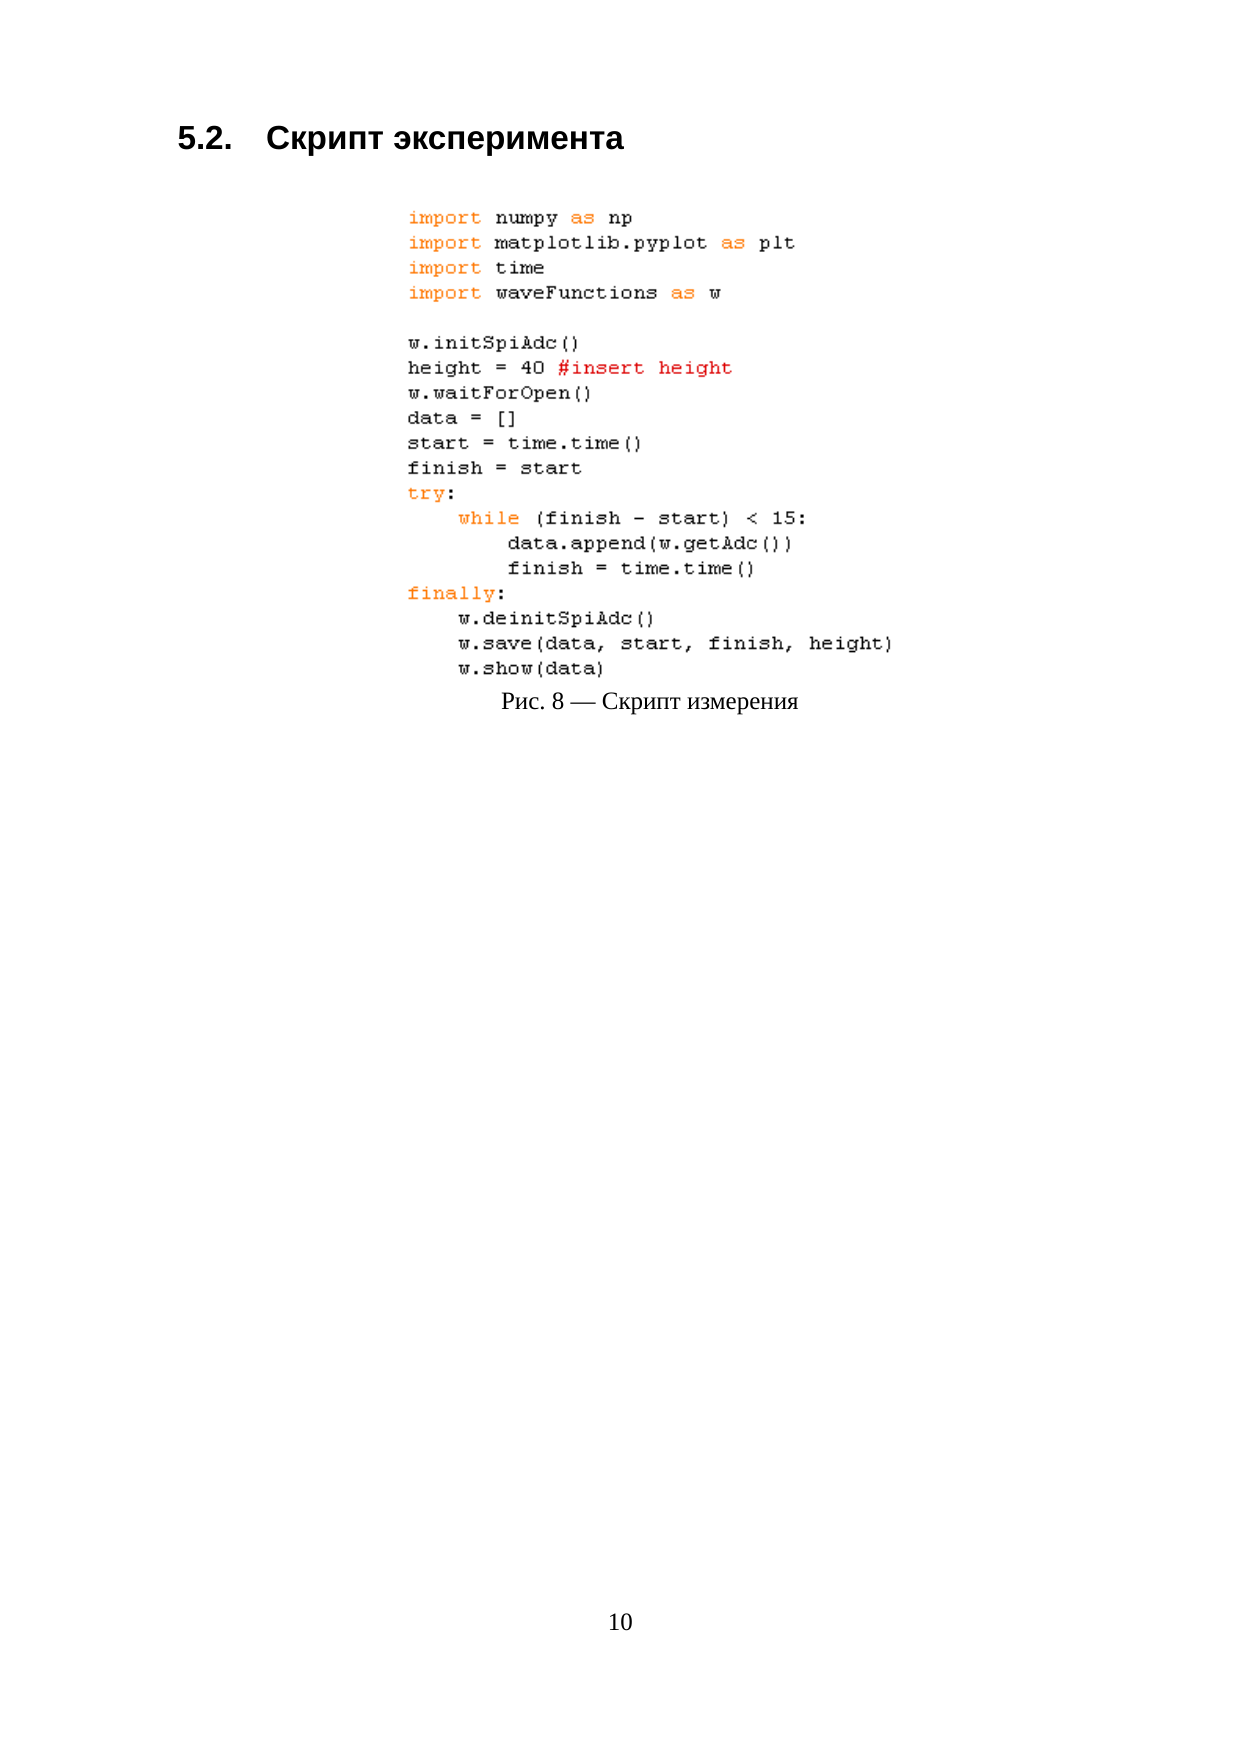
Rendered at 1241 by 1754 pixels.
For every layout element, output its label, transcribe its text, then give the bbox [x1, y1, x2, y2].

picture [402, 205, 898, 687]
subtitle Скрипт эксперимента [118, 118, 1122, 157]
text Рис. 8 — Скрипт измерения [118, 686, 1122, 715]
